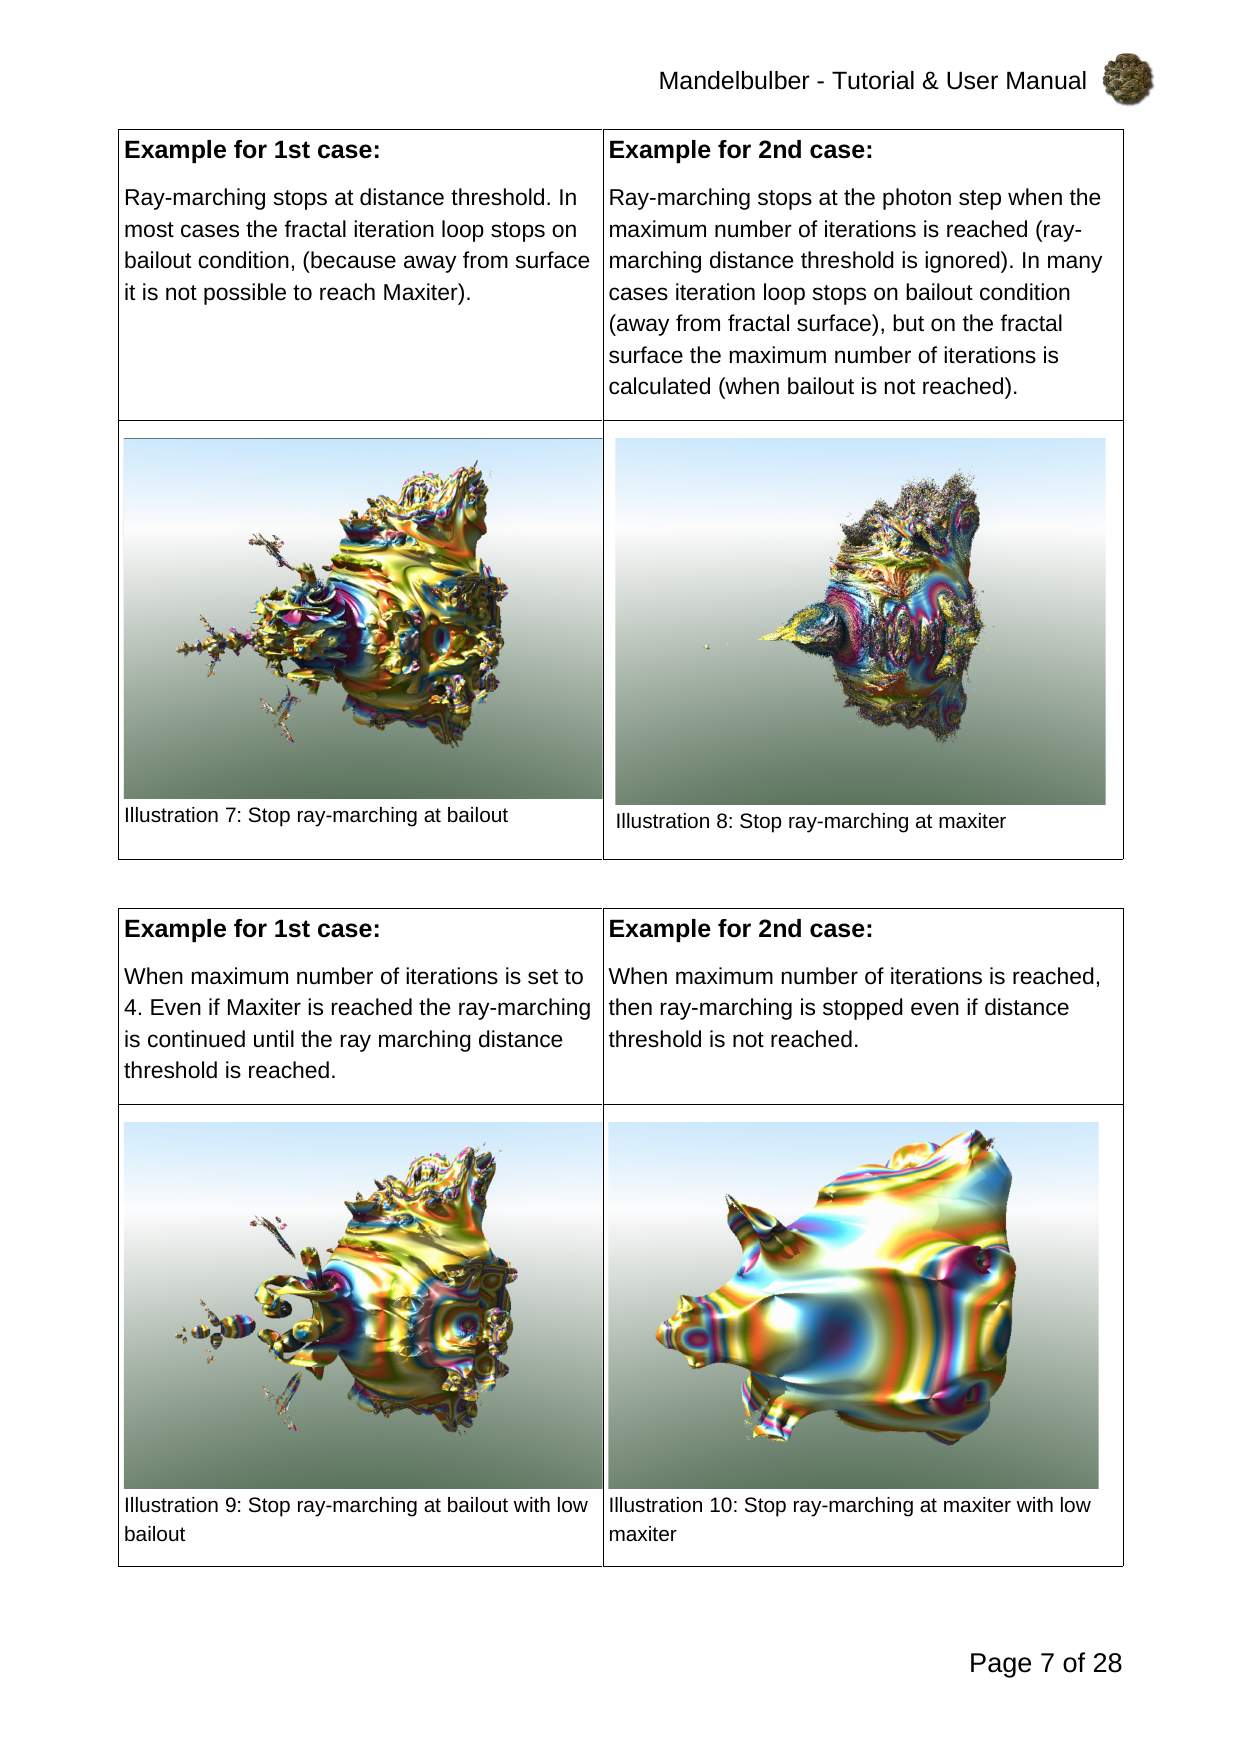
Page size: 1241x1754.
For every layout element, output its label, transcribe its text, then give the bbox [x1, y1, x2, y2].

picture [123, 1122, 603, 1489]
table_cell [604, 1105, 1123, 1566]
table_header Example for 1st case: When maximum number of iterations is set to 4. Even if Maxiter is reached the ray-marching is continued until the ray marching distance threshold is reached. [119, 909, 602, 1104]
table_header Example for 2nd case: Ray-marching stops at the photon step when the maximum number of iterations is reached (ray-marching distance threshold is ignored). In many cases iteration loop stops on bailout condition (away from fractal surface), but on the fractal surface the maximum number of iterations is calculated (when bailout is not reached). [604, 130, 1123, 420]
table_cell [119, 421, 603, 859]
picture [615, 438, 1106, 805]
picture [1099, 51, 1156, 108]
picture [123, 438, 603, 799]
table_cell [119, 1105, 603, 1566]
table_cell [604, 421, 1123, 859]
picture [608, 1122, 1099, 1489]
table_header Example for 1st case: Ray-marching stops at distance threshold. In most cases the fractal iteration loop stops on bailout condition, (because away from surface it is not possible to reach Maxiter). [119, 130, 602, 420]
table_header Example for 2nd case: When maximum number of iterations is reached, then ray-marching is stopped even if distance threshold is not reached. [604, 909, 1123, 1104]
